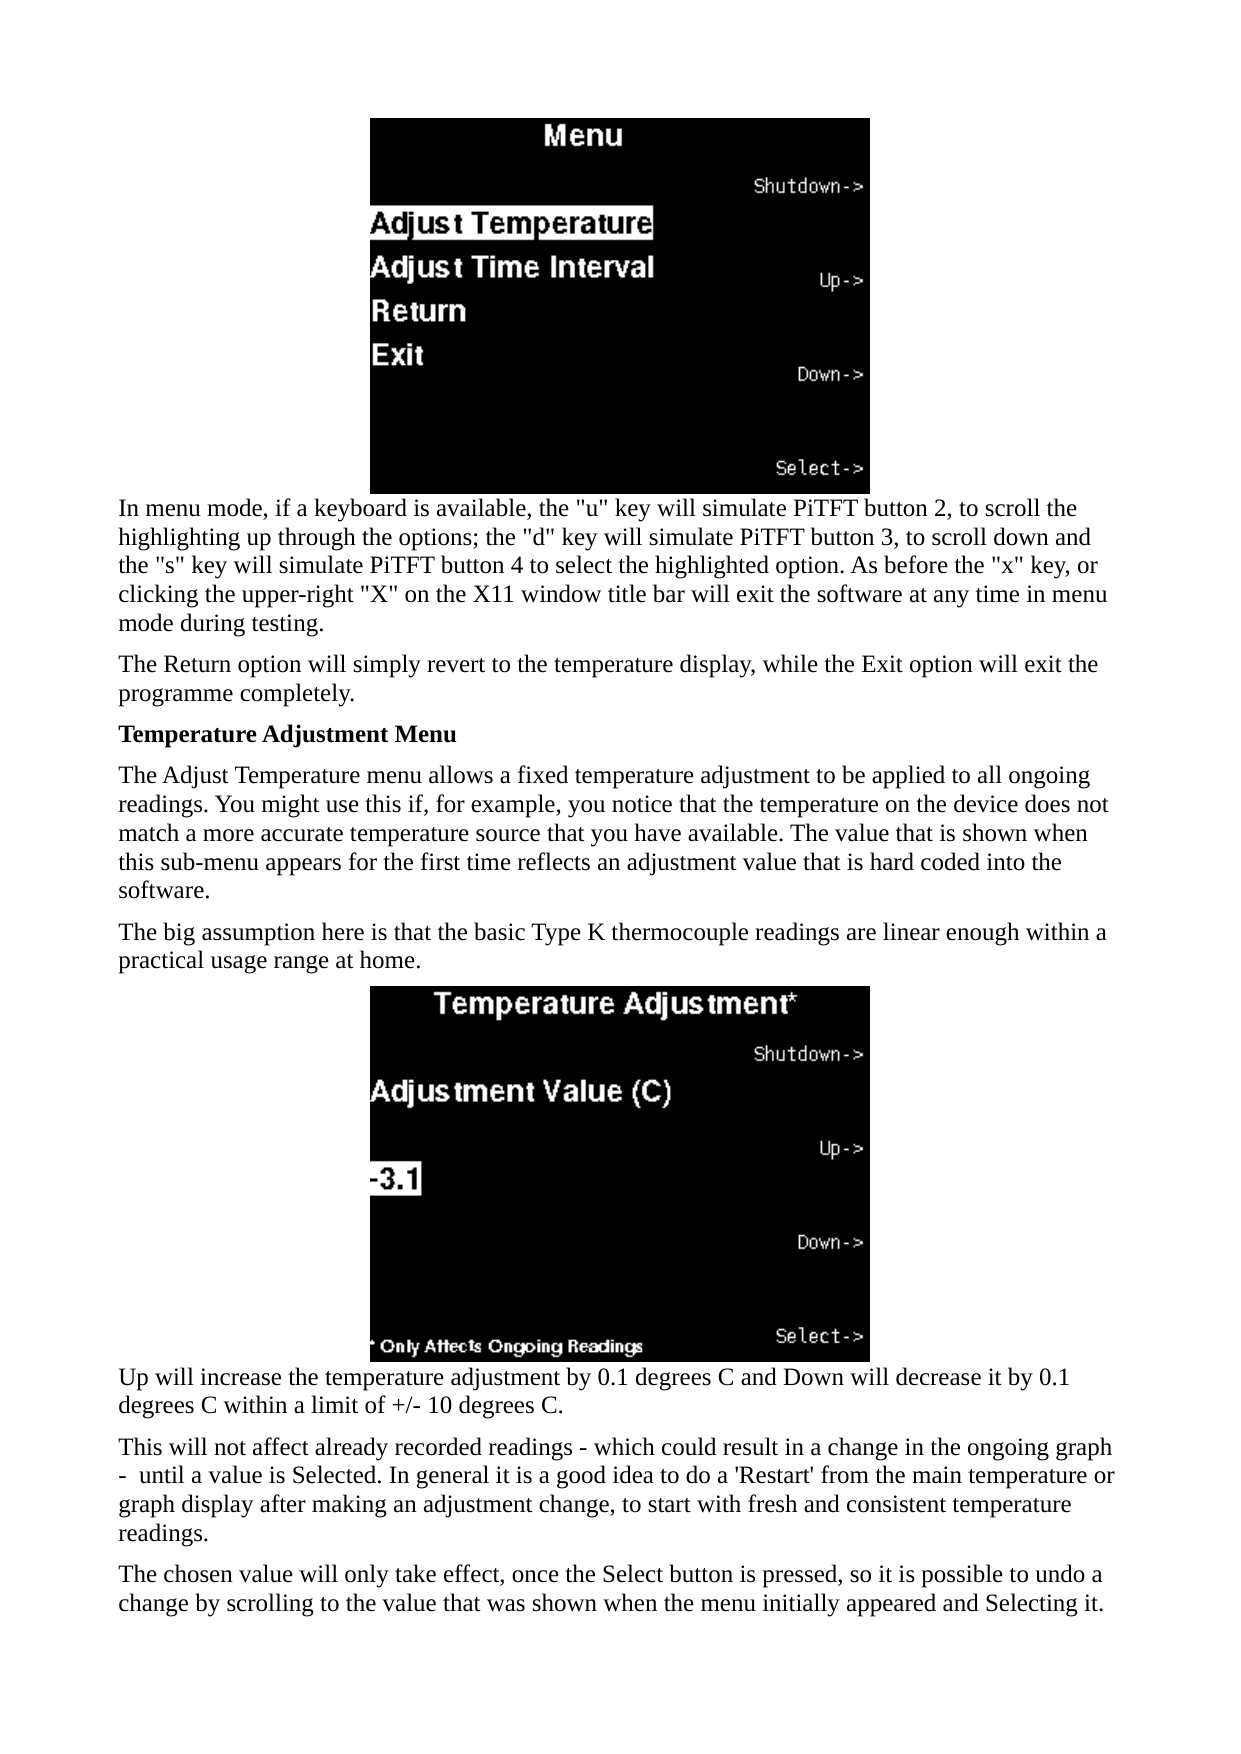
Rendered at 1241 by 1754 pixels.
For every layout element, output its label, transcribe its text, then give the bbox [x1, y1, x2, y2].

text This will not affect already recorded readings - which could result in a change in the ongoing graph - until a value is Selected. In general it is a good idea to do a 'Restart' from the main temperature or graph display after making an adjustment change, to start with fresh and consistent temperature readings. [118, 1432, 1122, 1547]
picture [370, 986, 870, 1362]
text Up will increase the temperature adjustment by 0.1 degrees C and Down will decrease it by 0.1 degrees C within a limit of +/- 10 degrees C. [118, 987, 1122, 1419]
text In menu mode, if a keyboard is available, the "u" key will simulate PiTFT button 2, to scroll the highlighting up through the options; the "d" key will simulate PiTFT button 3, to scroll down and the "s" key will simulate PiTFT button 4 to select the highlighted option. As before the "x" key, or clicking the upper-right "X" on the X11 window title bar will exit the software at any time in menu mode during testing. [118, 118, 1122, 637]
picture [370, 118, 870, 494]
text The Return option will simply revert to the temperature display, while the Exit option will exit the programme completely. [118, 649, 1122, 707]
text The Adjust Temperature menu allows a fixed temperature adjustment to be applied to all ongoing readings. You might use this if, for example, you notice that the temperature on the device does not match a more accurate temperature source that you have available. The value that is shown when this sub-menu appears for the first time reflects an adjustment value that is hard coded into the software. [118, 761, 1122, 904]
text The chosen value will only take effect, once the Select button is pressed, so it is possible to undo a change by scrolling to the value that was shown when the menu initially appeared and Selecting it. [118, 1559, 1122, 1617]
text Temperature Adjustment Menu [118, 719, 1122, 748]
text The big assumption here is that the basic Type K thermocouple readings are linear enough within a practical usage range at home. [118, 917, 1122, 974]
